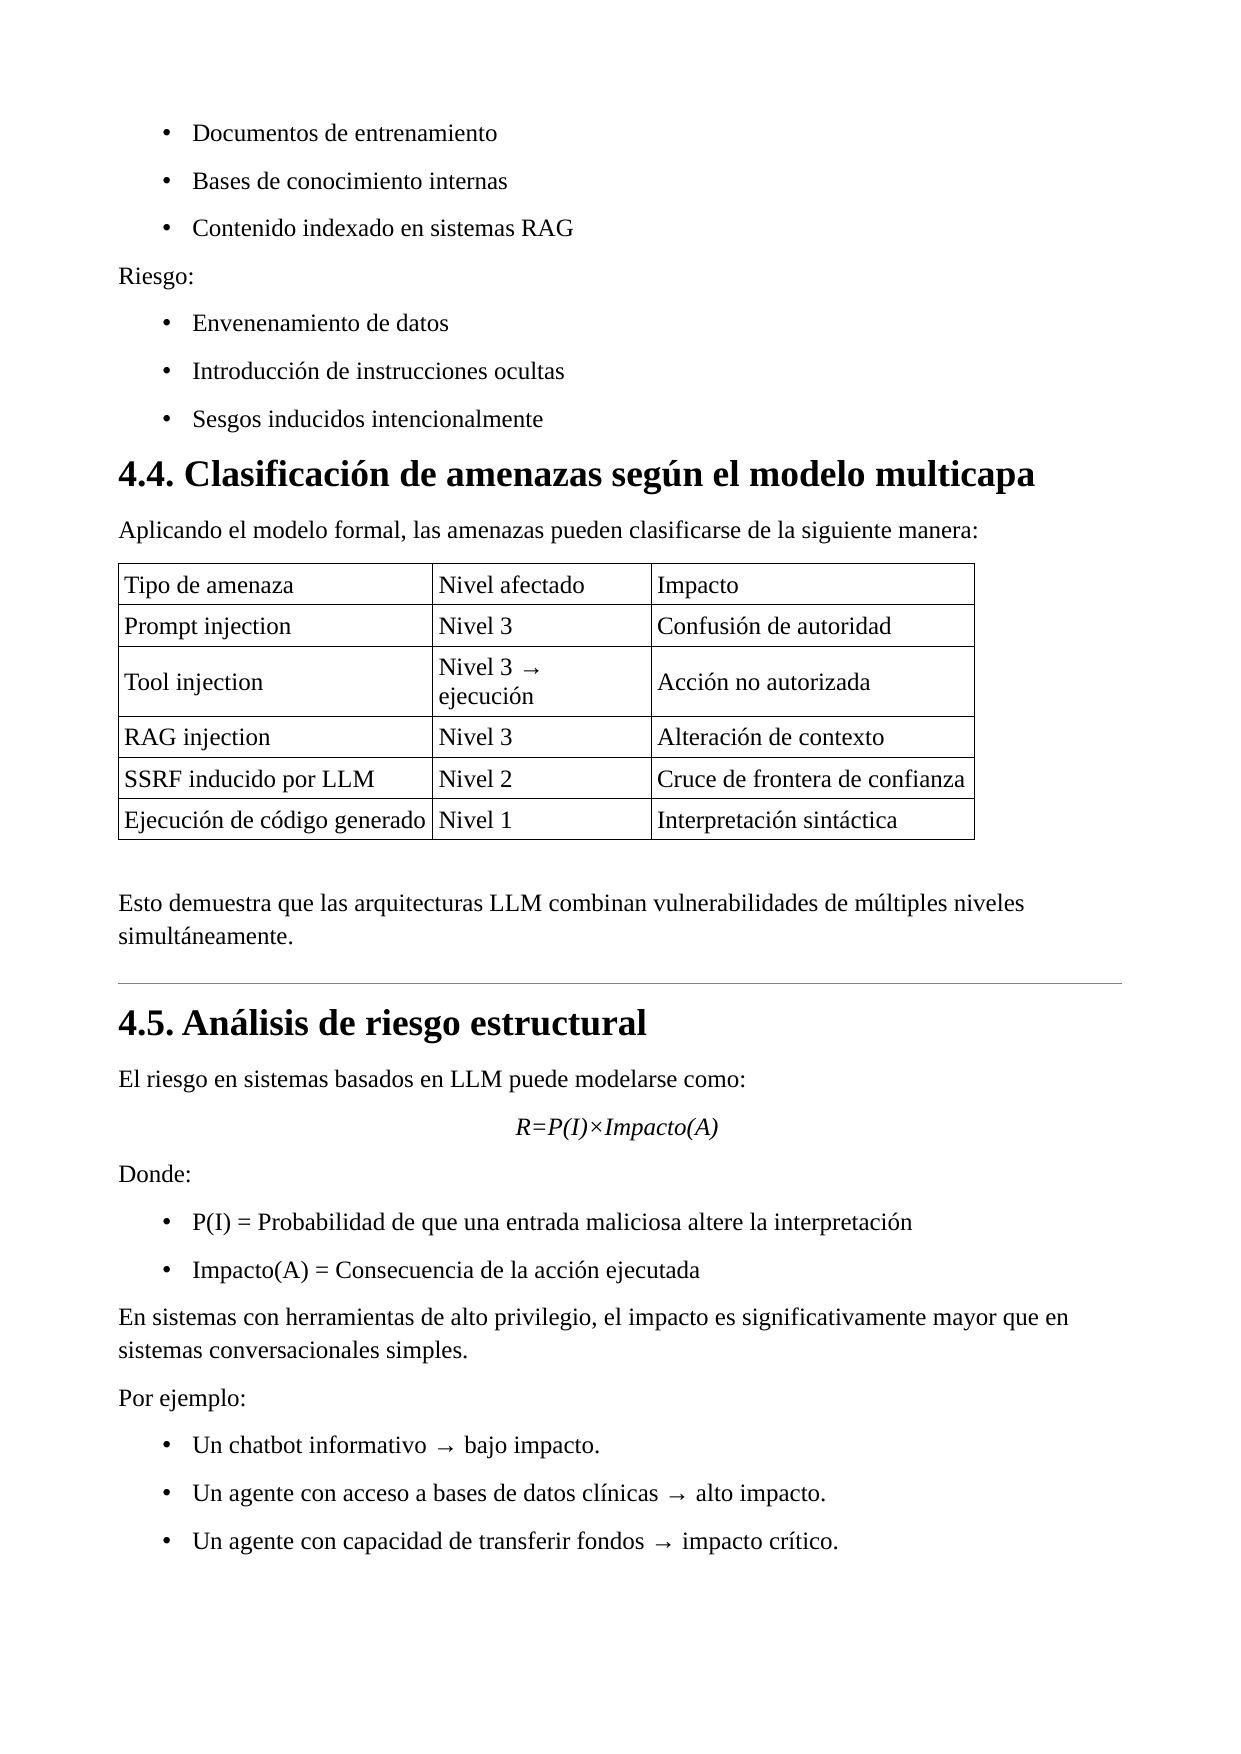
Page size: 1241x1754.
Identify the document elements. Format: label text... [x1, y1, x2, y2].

list Un chatbot informativo → bajo impacto. [162, 1431, 1122, 1459]
list Sesgos inducidos intencionalmente [162, 404, 1122, 432]
text Esto demuestra que las arquitecturas LLM combinan vulnerabilidades de múltiples niveles simultáneamente. [118, 888, 1122, 950]
list Documentos de entrenamiento [162, 118, 1122, 147]
table_header Tipo de amenaza [119, 564, 432, 604]
text R=P(I)×Impacto(A) [118, 1112, 1122, 1141]
list Un agente con capacidad de transferir fondos → impacto crítico. [162, 1526, 1122, 1554]
table_cell Confusión de autoridad [652, 605, 974, 646]
list Bases de conocimiento internas [162, 166, 1122, 194]
table_header Nivel afectado [433, 564, 651, 604]
table_cell Interpretación sintáctica [652, 799, 974, 839]
text Por ejemplo: [118, 1383, 1122, 1412]
subtitle 4.5. Análisis de riesgo estructural [118, 1000, 1122, 1043]
text Riesgo: [118, 261, 1122, 290]
table_cell Nivel 3 [433, 605, 651, 646]
list Impacto(A) = Consecuencia de la acción ejecutada [162, 1255, 1122, 1283]
table_cell Prompt injection [119, 605, 432, 646]
list Envenenamiento de datos [162, 308, 1122, 337]
table_cell RAG injection [119, 717, 432, 757]
table_cell Nivel 3 → ejecución [433, 647, 651, 716]
text Aplicando el modelo formal, las amenazas pueden clasificarse de la siguiente manera: [118, 516, 1122, 544]
table_cell Tool injection [119, 647, 432, 716]
table_cell SSRF inducido por LLM [119, 758, 432, 798]
table_cell Cruce de frontera de confianza [652, 758, 974, 798]
table_cell Nivel 1 [433, 799, 651, 839]
list Contenido indexado en sistemas RAG [162, 213, 1122, 242]
list P(I) = Probabilidad de que una entrada maliciosa altere la interpretación [162, 1207, 1122, 1236]
text El riesgo en sistemas basados en LLM puede modelarse como: [118, 1064, 1122, 1093]
list Un agente con acceso a bases de datos clínicas → alto impacto. [162, 1478, 1122, 1507]
list Introducción de instrucciones ocultas [162, 356, 1122, 385]
table_cell Nivel 3 [433, 717, 651, 757]
table_cell Alteración de contexto [652, 717, 974, 757]
table_cell Ejecución de código generado [119, 799, 432, 839]
text Donde: [118, 1159, 1122, 1188]
table_cell Acción no autorizada [652, 647, 974, 716]
table_cell Nivel 2 [433, 758, 651, 798]
table_header Impacto [652, 564, 974, 604]
text En sistemas con herramientas de alto privilegio, el impacto es significativamente mayor que en sistemas conversacionales simples. [118, 1302, 1122, 1364]
subtitle 4.4. Clasificación de amenazas según el modelo multicapa [118, 451, 1122, 494]
